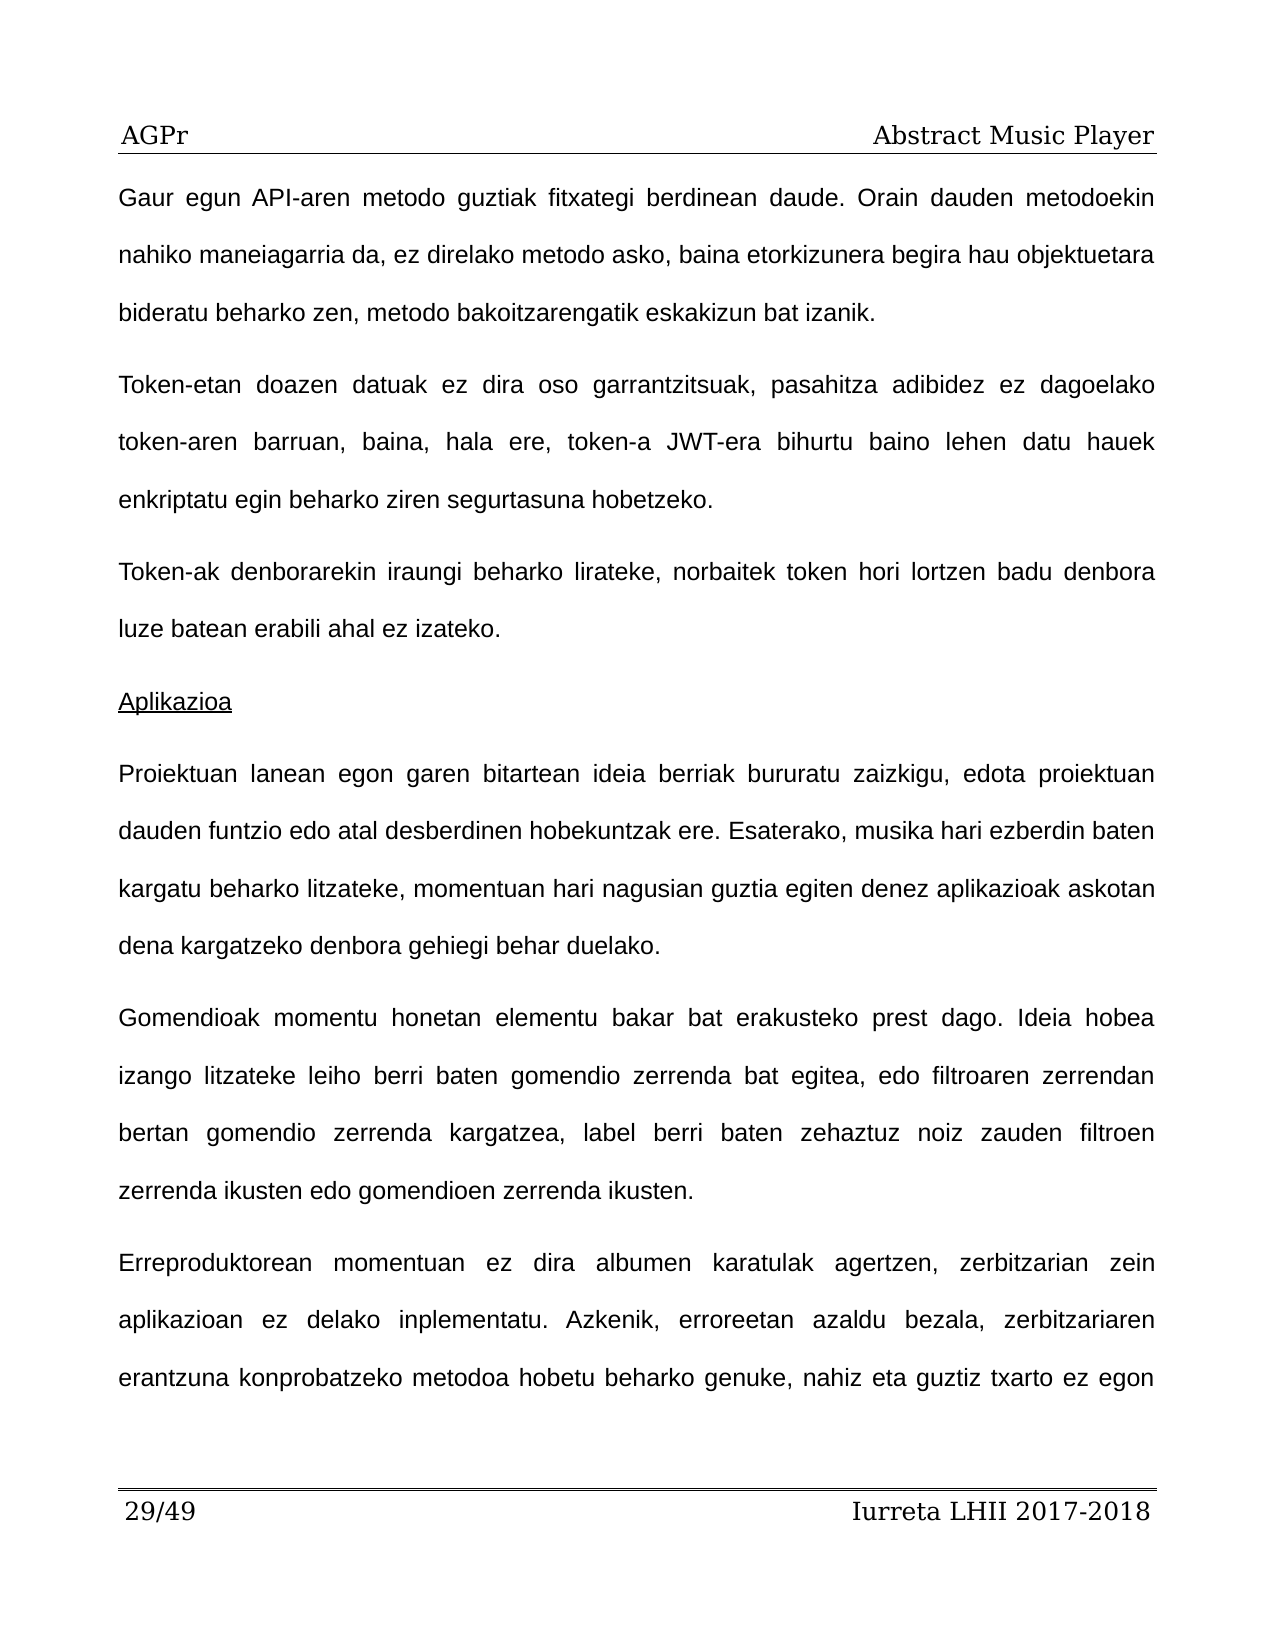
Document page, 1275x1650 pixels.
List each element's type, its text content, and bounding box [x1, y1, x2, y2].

text Token-ak denborarekin iraungi beharko lirateke, norbaitek token hori lortzen badu denbora luze batean erabili ahal ez izateko. [118, 557, 1157, 643]
text Token-etan doazen datuak ez dira oso garrantzitsuak, pasahitza adibidez ez dagoelako token-aren barruan, baina, hala ere, token-a JWT-era bihurtu baino lehen datu hauek enkriptatu egin beharko ziren segurtasuna hobetzeko. [118, 370, 1157, 513]
text Proiektuan lanean egon garen bitartean ideia berriak bururatu zaizkigu, edota proiektuan dauden funtzio edo atal desberdinen hobekuntzak ere. Esaterako, musika hari ezberdin baten kargatu beharko litzateke, momentuan hari nagusian guztia egiten denez aplikazioak askotan dena kargatzeko denbora gehiegi behar duelako. [118, 758, 1157, 960]
text Erreproduktorean momentuan ez dira albumen karatulak agertzen, zerbitzarian zein aplikazioan ez delako inplementatu. Azkenik, erroreetan azaldu bezala, zerbitzariaren erantzuna konprobatzeko metodoa hobetu beharko genuke, nahiz eta guztiz txarto ez egon [118, 1248, 1157, 1391]
text Aplikazioa [118, 686, 1157, 715]
text Gomendioak momentu honetan elementu bakar bat erakusteko prest dago. Ideia hobea izango litzateke leiho berri baten gomendio zerrenda bat egitea, edo filtroaren zerrendan bertan gomendio zerrenda kargatzea, label berri baten zehaztuz noiz zauden filtroen zerrenda ikusten edo gomendioen zerrenda ikusten. [118, 1003, 1157, 1204]
text Gaur egun API-aren metodo guztiak fitxategi berdinean daude. Orain dauden metodoekin nahiko maneiagarria da, ez direlako metodo asko, baina etorkizunera begira hau objektuetara bideratu beharko zen, metodo bakoitzarengatik eskakizun bat izanik. [118, 183, 1157, 326]
